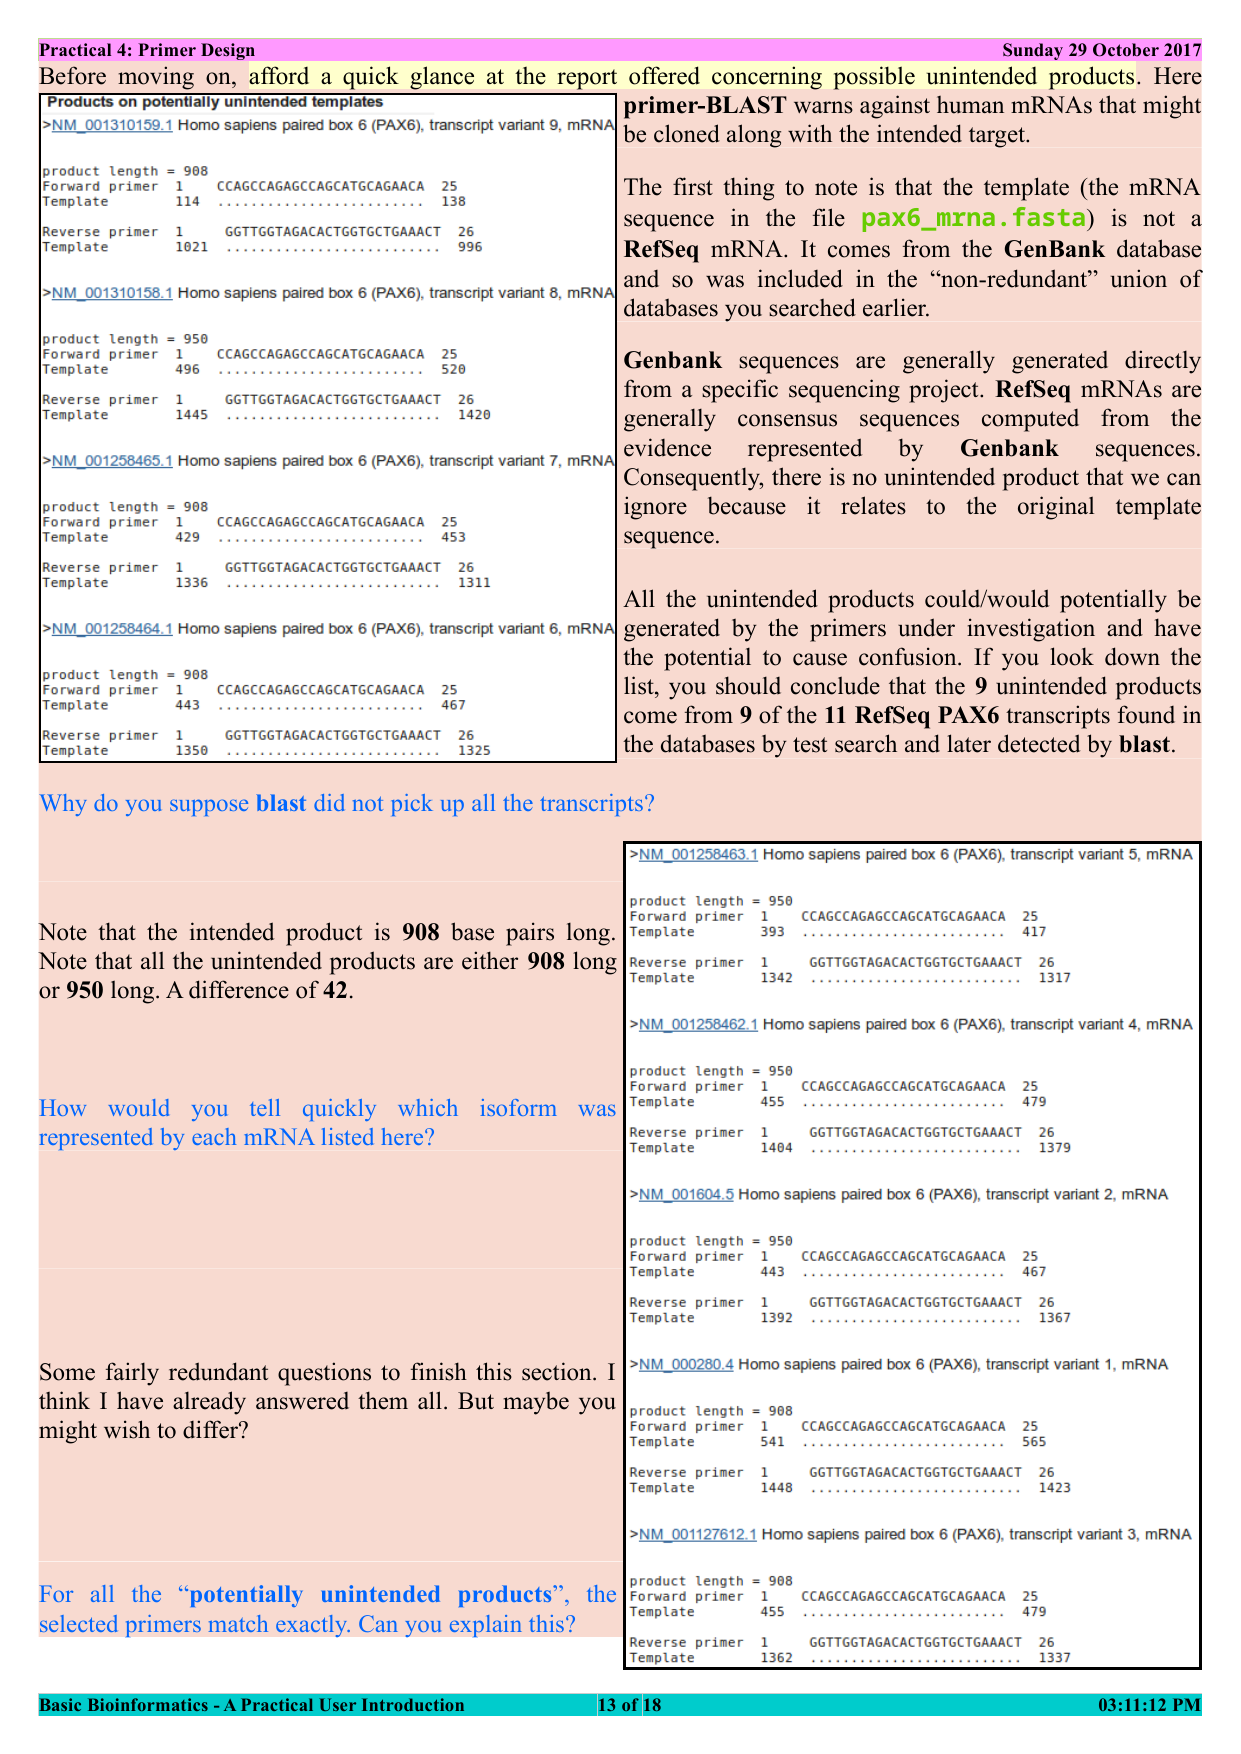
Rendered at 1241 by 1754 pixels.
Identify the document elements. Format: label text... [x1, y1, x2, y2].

text How would you tell quickly which isoform was represented by each mRNA listed here? [38, 1093, 623, 1151]
text Before moving on, afford a quick glance at the report offered concerning possible unintended products. Here primer-BLAST warns against human mRNAs that might be cloned along with the intended target. [38, 61, 1202, 148]
text Why do you suppose blast did not pick up all the transcripts? [38, 788, 1202, 817]
text The first thing to note is that the template (the mRNA sequence in the file pax6_mrna.fasta) is not a RefSeq mRNA. It comes from the GenBank database and so was included in the “non-redundant” union of databases you searched earlier. [617, 171, 1202, 322]
text All the unintended products could/would potentially be generated by the primers under investigation and have the potential to cause confusion. If you look down the list, you should conclude that the 9 unintended products come from 9 of the 11 RefSeq PAX6 transcripts found in the databases by test search and later detected by blast. [617, 584, 1202, 758]
picture [626, 844, 1199, 1667]
text Some fairly redundant questions to finish this section. I think I have already answered them all. But maybe you might wish to differ? [38, 1357, 623, 1444]
text Note that the intended product is 908 base pairs long. Note that all the unintended products are either 908 long or 950 long. A difference of 42. [38, 917, 623, 1004]
text Genbank sequences are generally generated directly from a specific sequencing project. RefSeq mRNAs are generally consensus sequences computed from the evidence represented by Genbank sequences. Consequently, there is no unintended product that we can ignore because it relates to the original template sequence. [617, 345, 1202, 549]
picture [41, 95, 615, 761]
text For all the “potentially unintended products”, the selected primers match exactly. Can you explain this? [38, 1579, 623, 1637]
